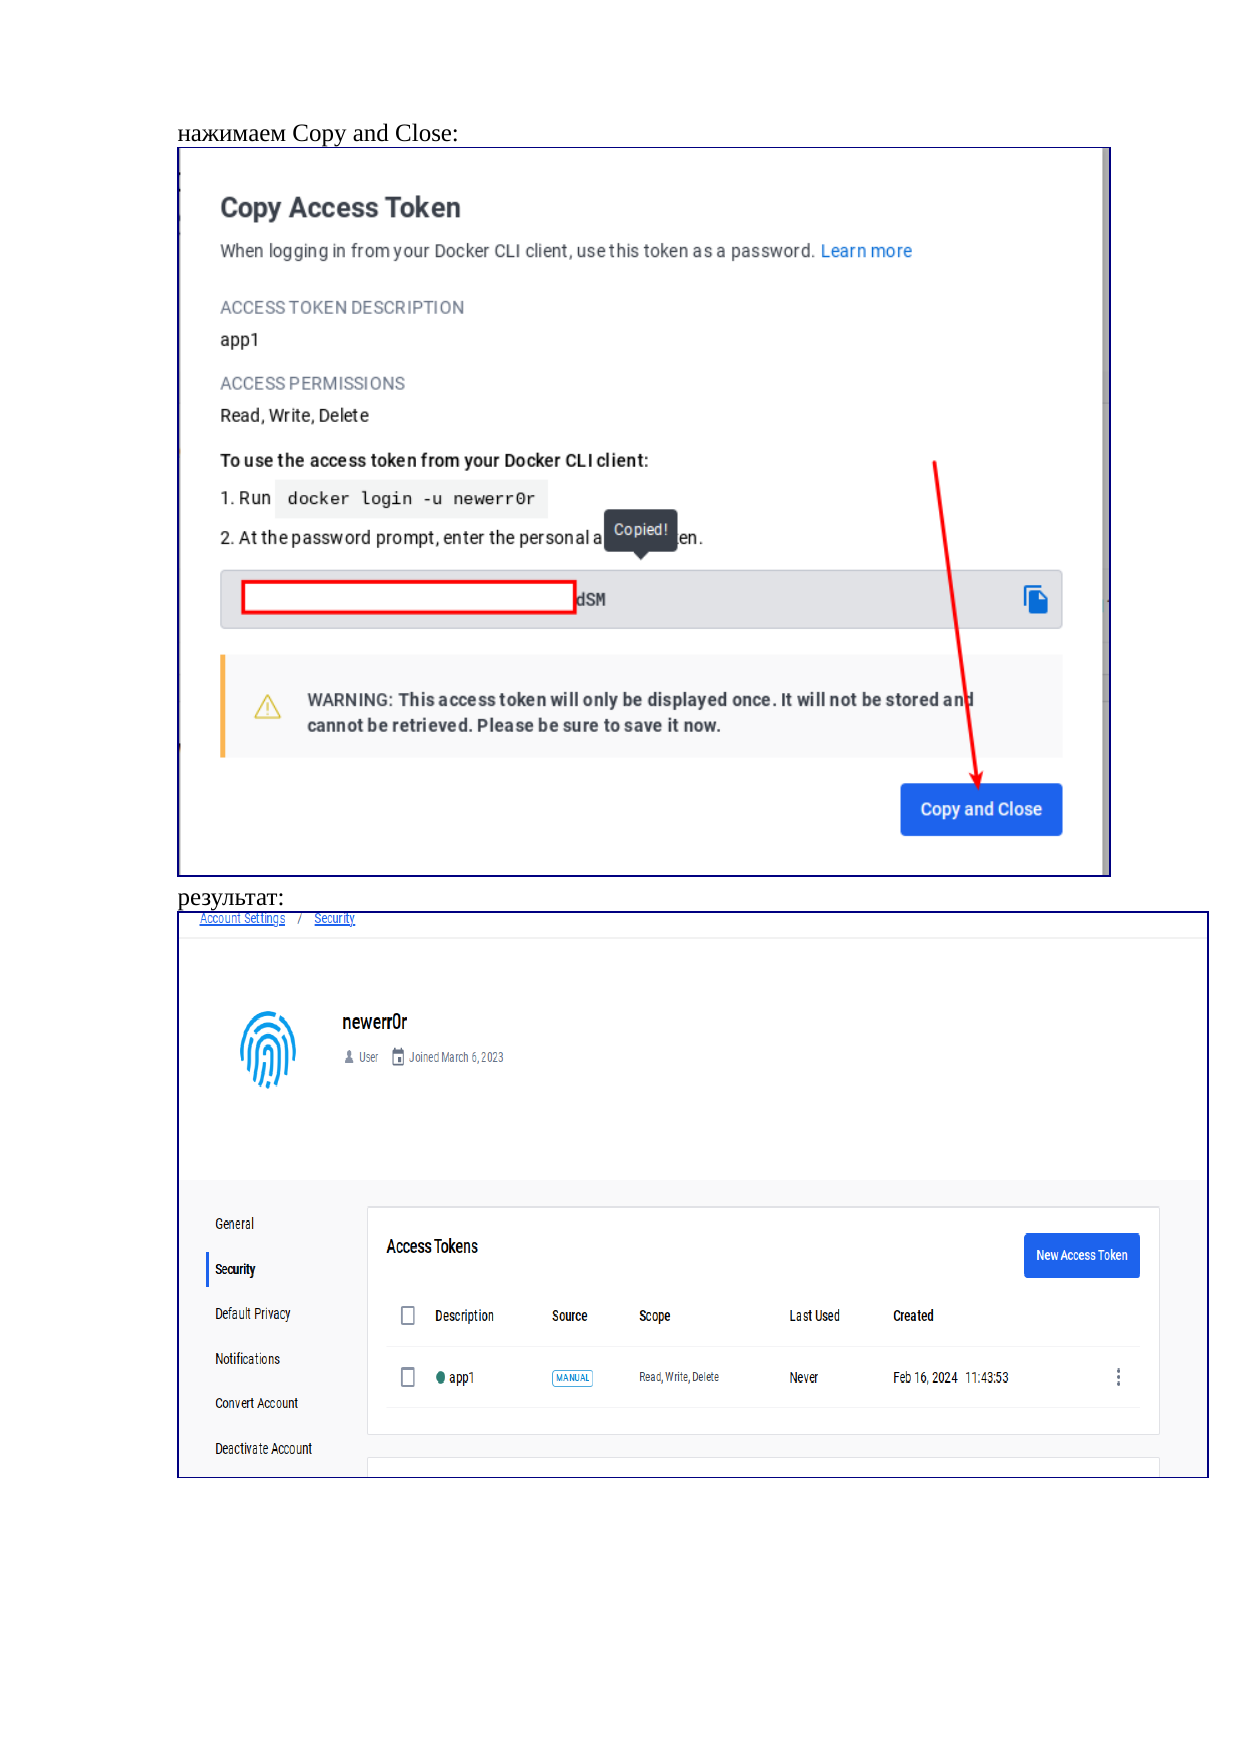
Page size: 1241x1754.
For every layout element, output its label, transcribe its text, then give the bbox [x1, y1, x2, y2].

text нажимаем Copy and Close: [177, 118, 1063, 147]
picture [179, 913, 1207, 1477]
text [177, 1478, 1063, 1484]
picture [179, 148, 1109, 875]
text результат: [177, 877, 1063, 911]
